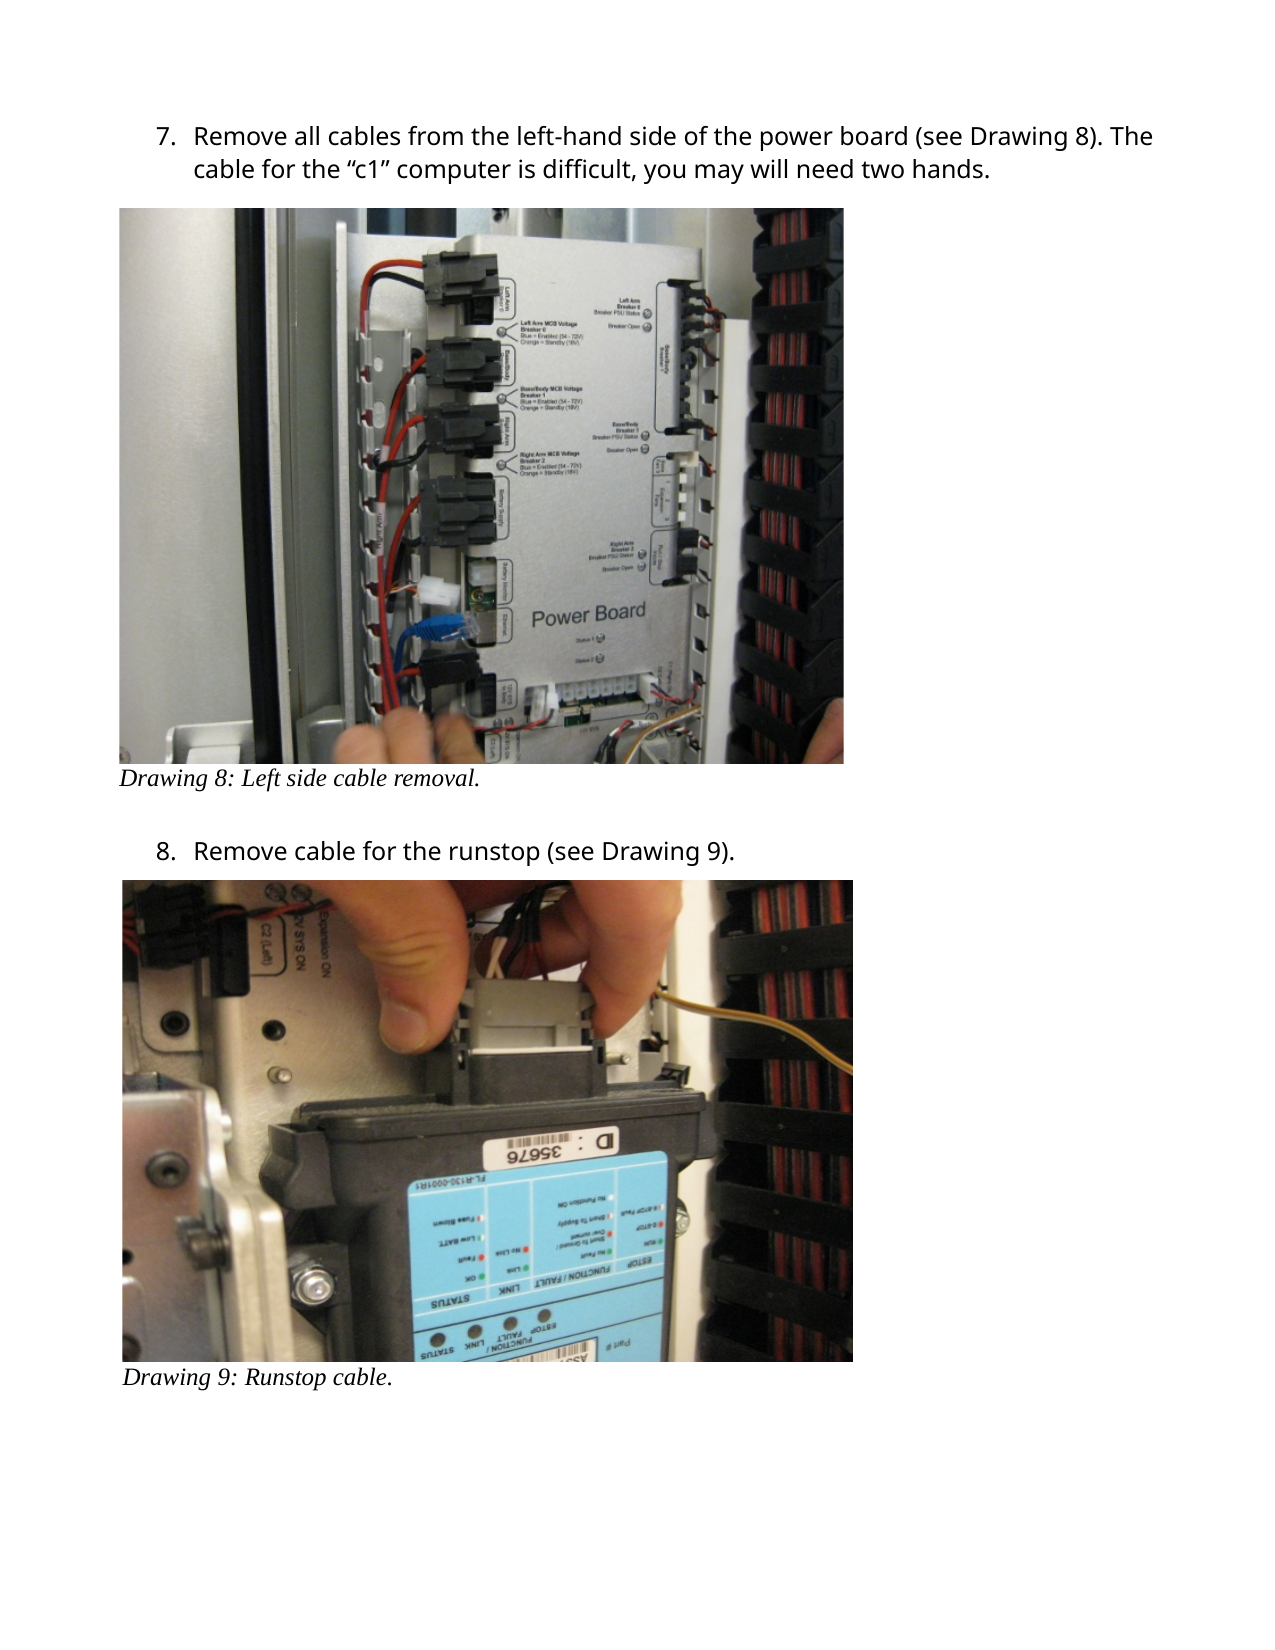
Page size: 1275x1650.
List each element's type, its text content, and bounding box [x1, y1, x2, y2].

text Drawing 9: Runstop cable. [122, 1362, 853, 1390]
list Remove all cables from the left-hand side of the power board (see Drawing 8). The cable for the “c1” computer is difficult, you may will need two hands. [156, 118, 1157, 186]
picture [122, 880, 853, 1362]
picture [119, 208, 844, 764]
text Drawing 8: Left side cable removal. [119, 764, 843, 792]
list Remove cable for the runstop (see Drawing 9). [156, 833, 1157, 867]
